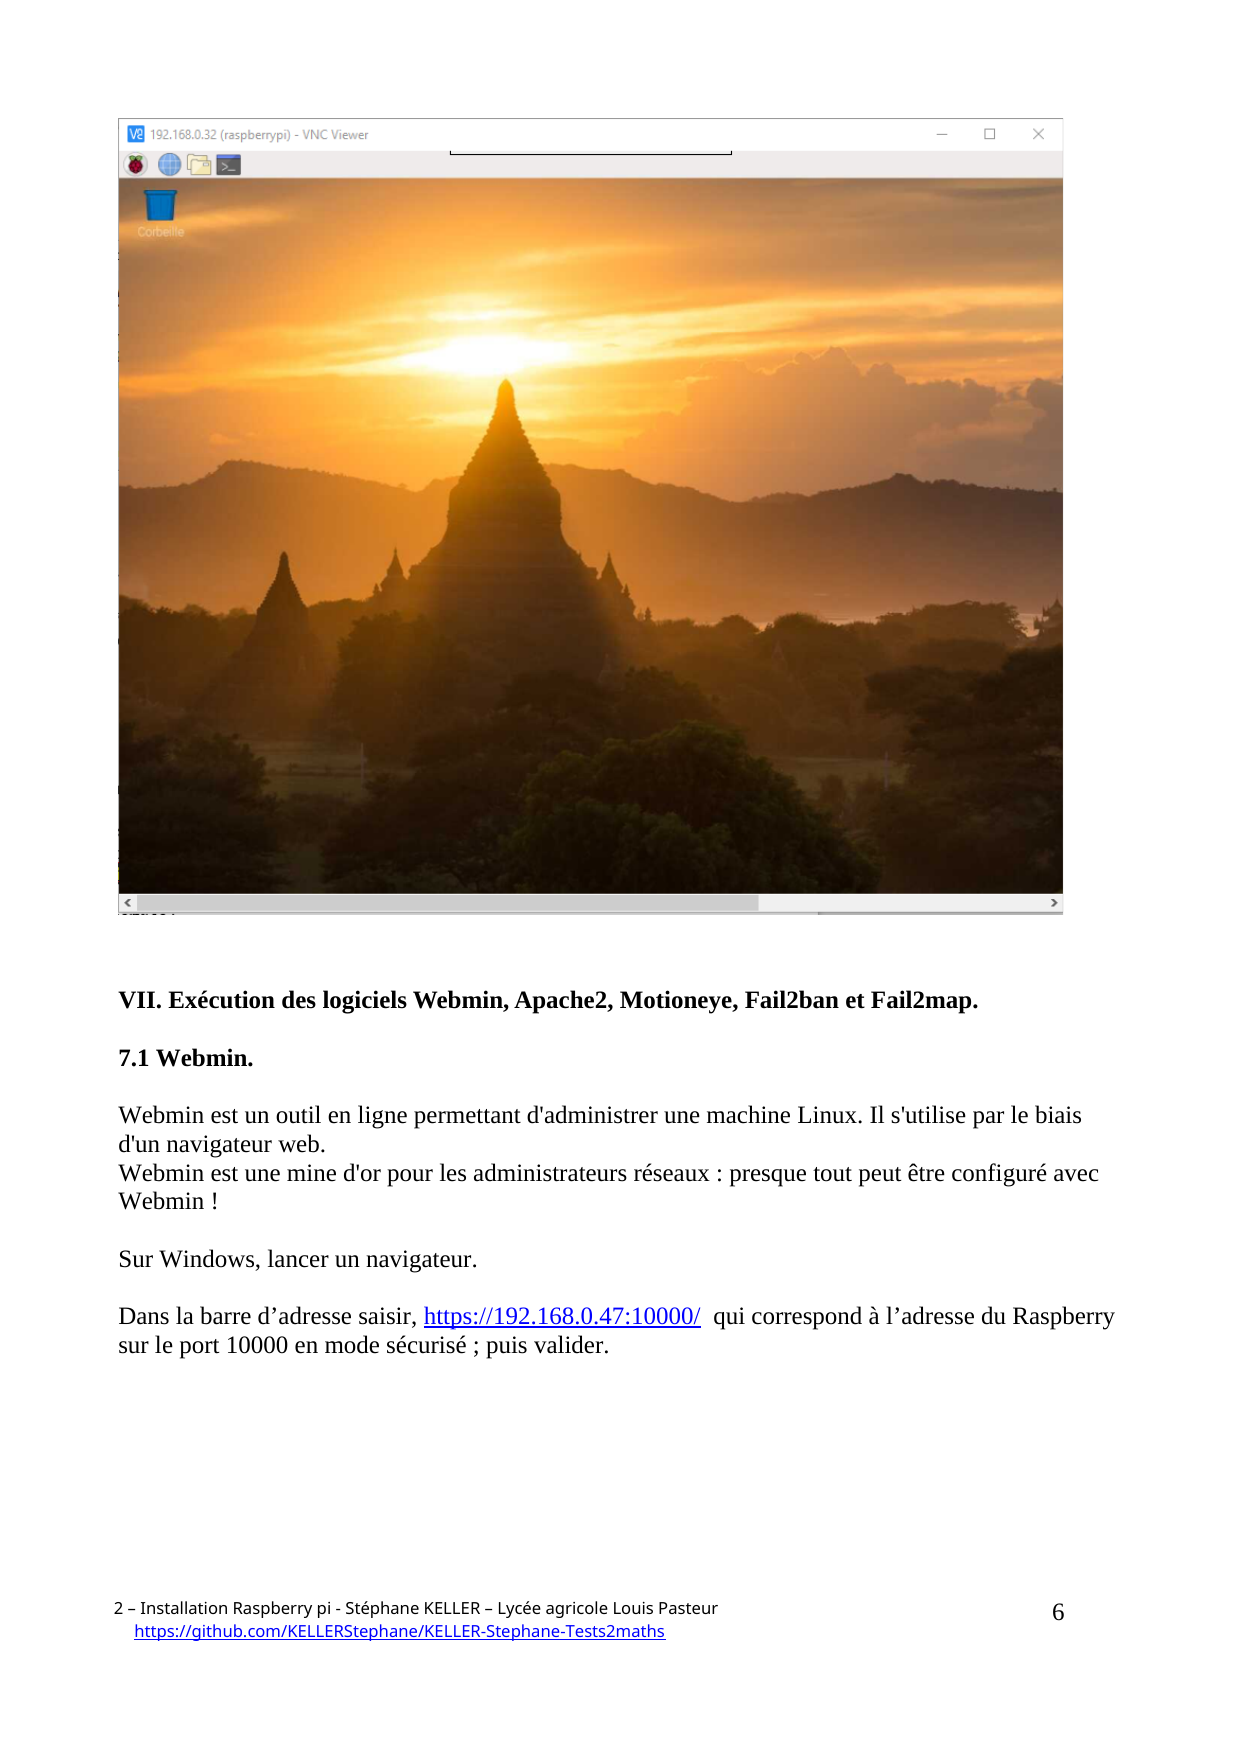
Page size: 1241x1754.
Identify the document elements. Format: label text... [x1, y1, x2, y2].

text Dans la barre d’adresse saisir, https://192.168.0.47:10000/ qui correspond à l’adresse du Raspberry sur le port 10000 en mode sécurisé ; puis valider. [118, 1301, 1122, 1359]
text Webmin est une mine d'or pour les administrateurs réseaux : presque tout peut être configuré avec Webmin ! [118, 1158, 1122, 1215]
subtitle 7.1 Webmin. [118, 1043, 1122, 1071]
subtitle VII. Exécution des logiciels Webmin, Apache2, Motioneye, Fail2ban et Fail2map. [118, 985, 1122, 1014]
text Sur Windows, lancer un navigateur. [118, 1244, 1122, 1273]
picture [118, 118, 1064, 915]
text Webmin est un outil en ligne permettant d'administrer une machine Linux. Il s'utilise par le biais d'un navigateur web. [118, 1100, 1122, 1158]
